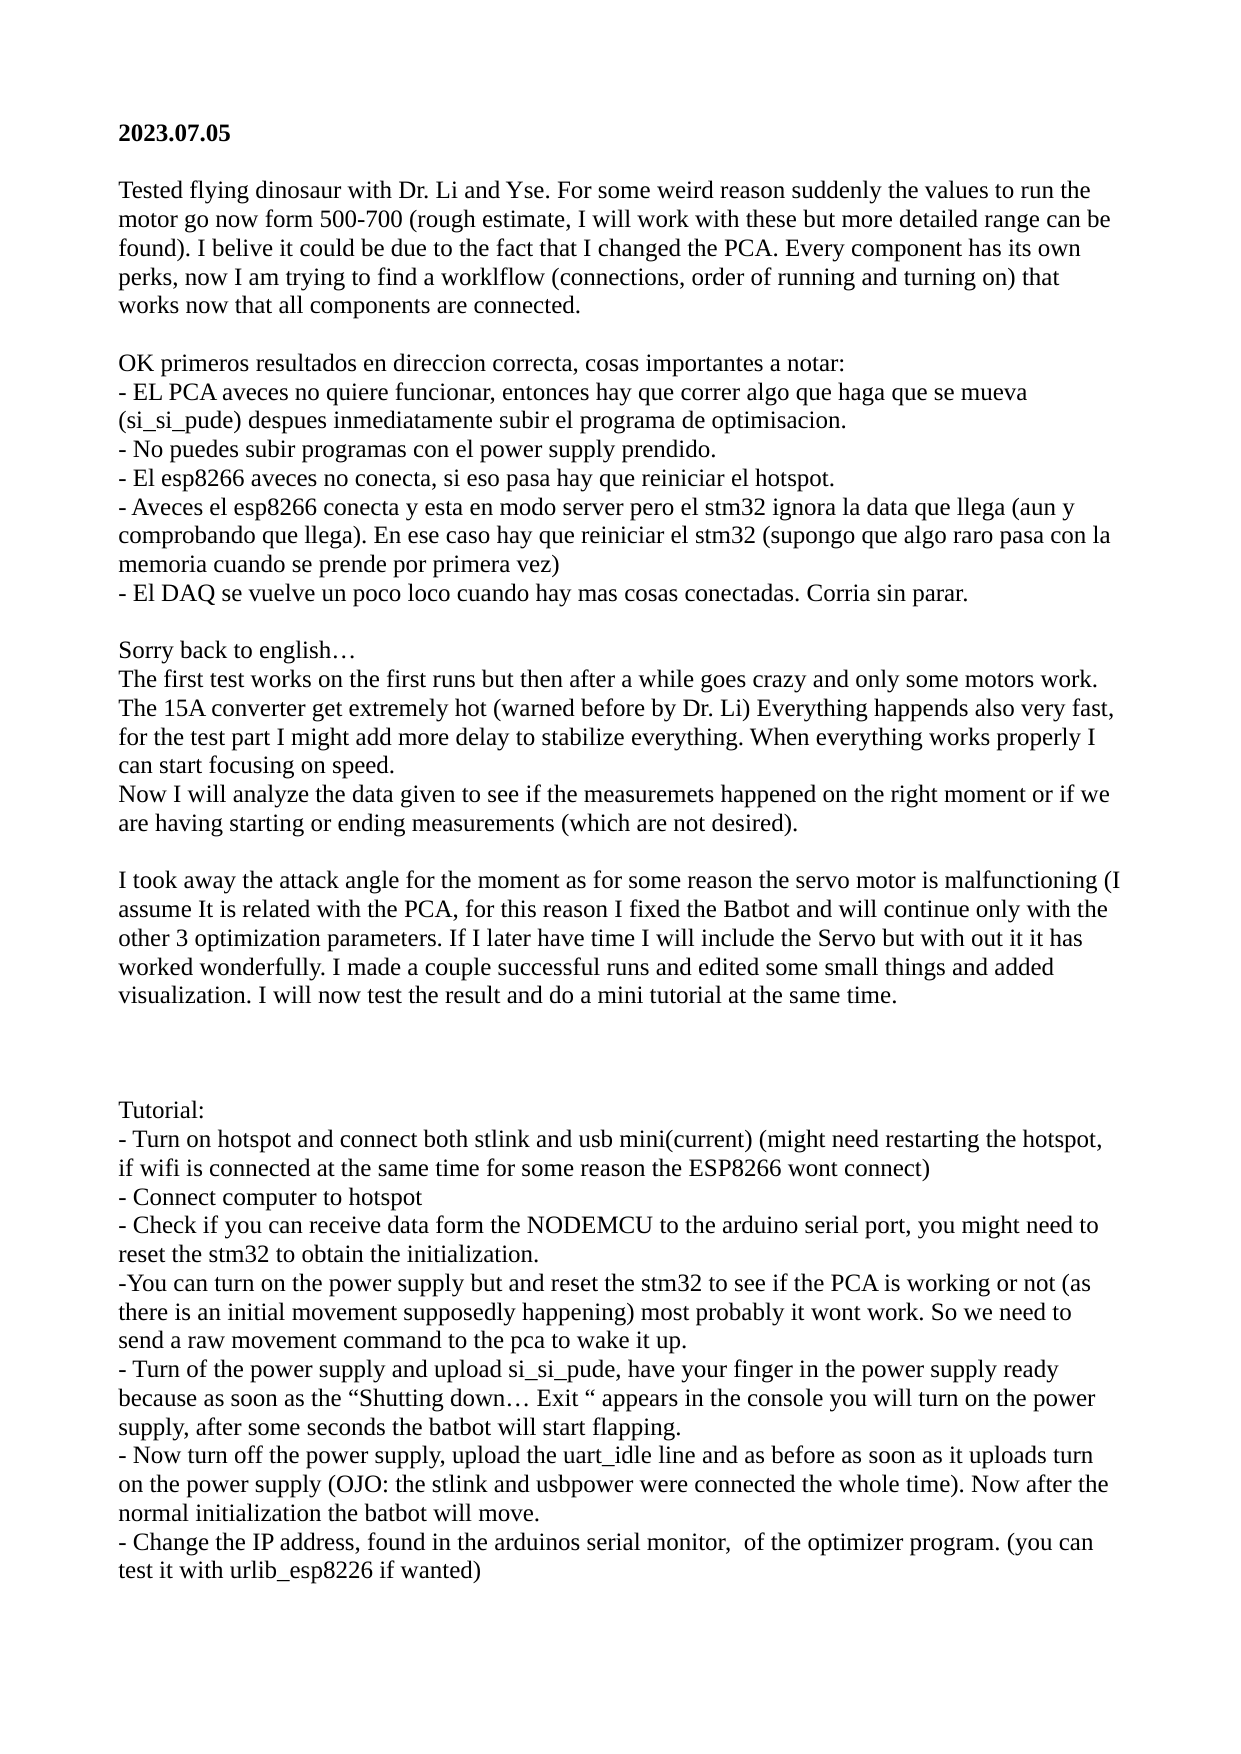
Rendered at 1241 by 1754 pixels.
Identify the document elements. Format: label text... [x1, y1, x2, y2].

text - EL PCA aveces no quiere funcionar, entonces hay que correr algo que haga que se mueva (si_si_pude) despues inmediatamente subir el programa de optimisacion. [118, 377, 1122, 434]
text - Check if you can receive data form the NODEMCU to the arduino serial port, you might need to reset the stm32 to obtain the initialization. [118, 1211, 1122, 1268]
text - Change the IP address, found in the arduinos serial monitor, of the optimizer program. (you can test it with urlib_esp8226 if wanted) [118, 1527, 1122, 1584]
text - Now turn off the power supply, upload the uart_idle line and as before as soon as it uploads turn on the power supply (OJO: the stlink and usbpower were connected the whole time). Now after the normal initialization the batbot will move. [118, 1441, 1122, 1527]
text - Aveces el esp8266 conecta y esta en modo server pero el stm32 ignora la data que llega (aun y comprobando que llega). En ese caso hay que reiniciar el stm32 (supongo que algo raro pasa con la memoria cuando se prende por primera vez) [118, 492, 1122, 578]
text Sorry back to english… [118, 636, 1122, 664]
text 2023.07.05 [118, 118, 1122, 147]
text - Connect computer to hotspot [118, 1182, 1122, 1211]
text - No puedes subir programas con el power supply prendido. [118, 434, 1122, 463]
text - El esp8266 aveces no conecta, si eso pasa hay que reiniciar el hotspot. [118, 463, 1122, 492]
text The first test works on the first runs but then after a while goes crazy and only some motors work. The 15A converter get extremely hot (warned before by Dr. Li) Everything happends also very fast, for the test part I might add more delay to stabilize everything. When everything works properly I can start focusing on speed. [118, 664, 1122, 779]
text Tested flying dinosaur with Dr. Li and Yse. For some weird reason suddenly the values to run the motor go now form 500-700 (rough estimate, I will work with these but more detailed range can be found). I belive it could be due to the fact that I changed the PCA. Every component has its own perks, now I am trying to find a worklflow (connections, order of running and turning on) that works now that all components are connected. [118, 176, 1122, 319]
text Tutorial: [118, 1096, 1122, 1124]
text I took away the attack angle for the moment as for some reason the servo motor is malfunctioning (I assume It is related with the PCA, for this reason I fixed the Batbot and will continue only with the other 3 optimization parameters. If I later have time I will include the Servo but with out it it has worked wonderfully. I made a couple successful runs and edited some small things and added visualization. I will now test the result and do a mini tutorial at the same time. [118, 866, 1122, 1009]
text - Turn of the power supply and upload si_si_pude, have your finger in the power supply ready because as soon as the “Shutting down… Exit “ appears in the console you will turn on the power supply, after some seconds the batbot will start flapping. [118, 1354, 1122, 1441]
text - El DAQ se vuelve un poco loco cuando hay mas cosas conectadas. Corria sin parar. [118, 578, 1122, 607]
text Now I will analyze the data given to see if the measuremets happened on the right moment or if we are having starting or ending measurements (which are not desired). [118, 779, 1122, 837]
text OK primeros resultados en direccion correcta, cosas importantes a notar: [118, 348, 1122, 377]
text -You can turn on the power supply but and reset the stm32 to see if the PCA is working or not (as there is an initial movement supposedly happening) most probably it wont work. So we need to send a raw movement command to the pca to wake it up. [118, 1268, 1122, 1354]
text - Turn on hotspot and connect both stlink and usb mini(current) (might need restarting the hotspot, if wifi is connected at the same time for some reason the ESP8266 wont connect) [118, 1124, 1122, 1182]
